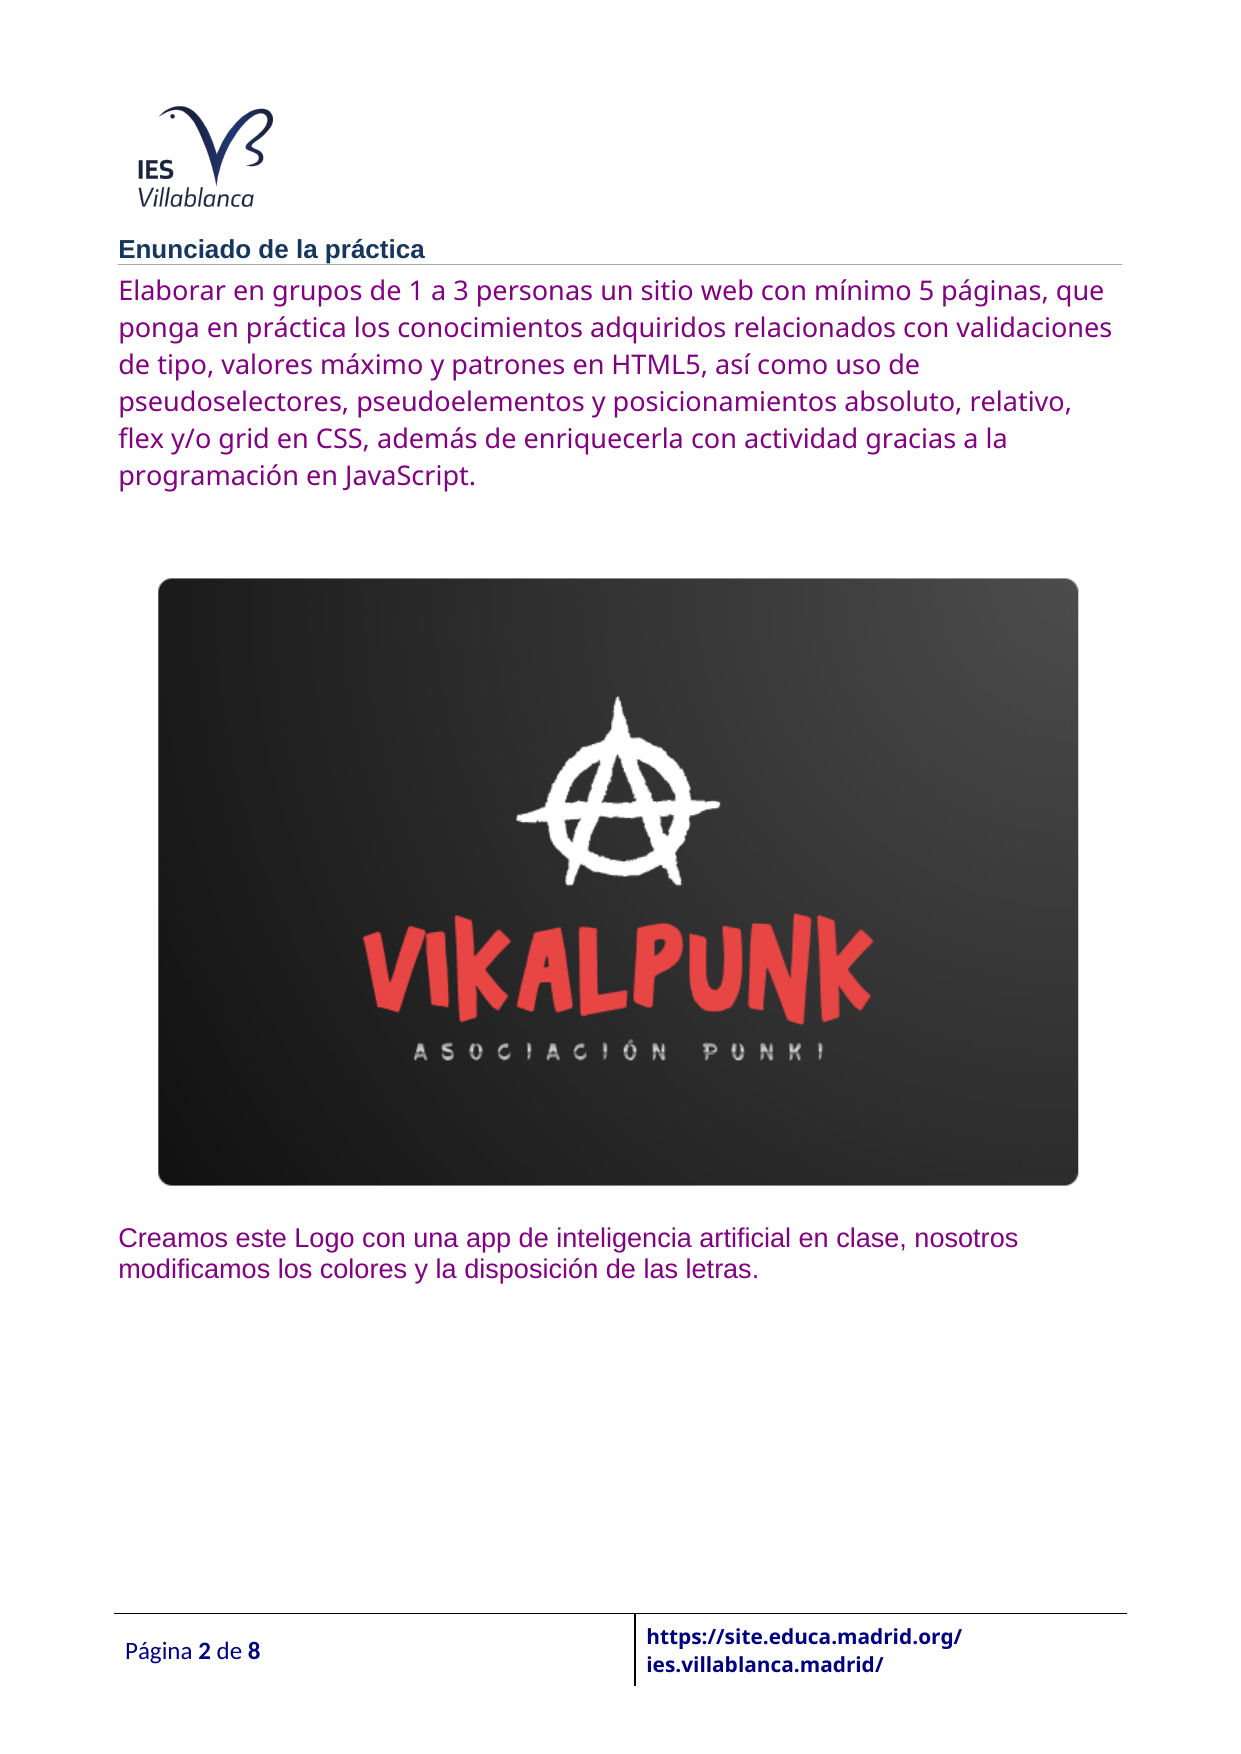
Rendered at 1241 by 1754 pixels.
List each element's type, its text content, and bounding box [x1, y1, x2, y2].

picture [118, 541, 1123, 1222]
picture [129, 101, 282, 213]
subtitle Enunciado de la práctica [118, 234, 1122, 264]
text Creamos este Logo con una app de inteligencia artificial en clase, nosotros modificamos los colores y la disposición de las letras. [118, 1222, 1122, 1284]
text Elaborar en grupos de 1 a 3 personas un sitio web con mínimo 5 páginas, que ponga en práctica los conocimientos adquiridos relacionados con validaciones de tipo, valores máximo y patrones en HTML5, así como uso de pseudoselectores, pseudoelementos y posicionamientos absoluto, relativo, flex y/o grid en CSS, además de enriquecerla con actividad gracias a la programación en JavaScript. [118, 272, 1122, 493]
